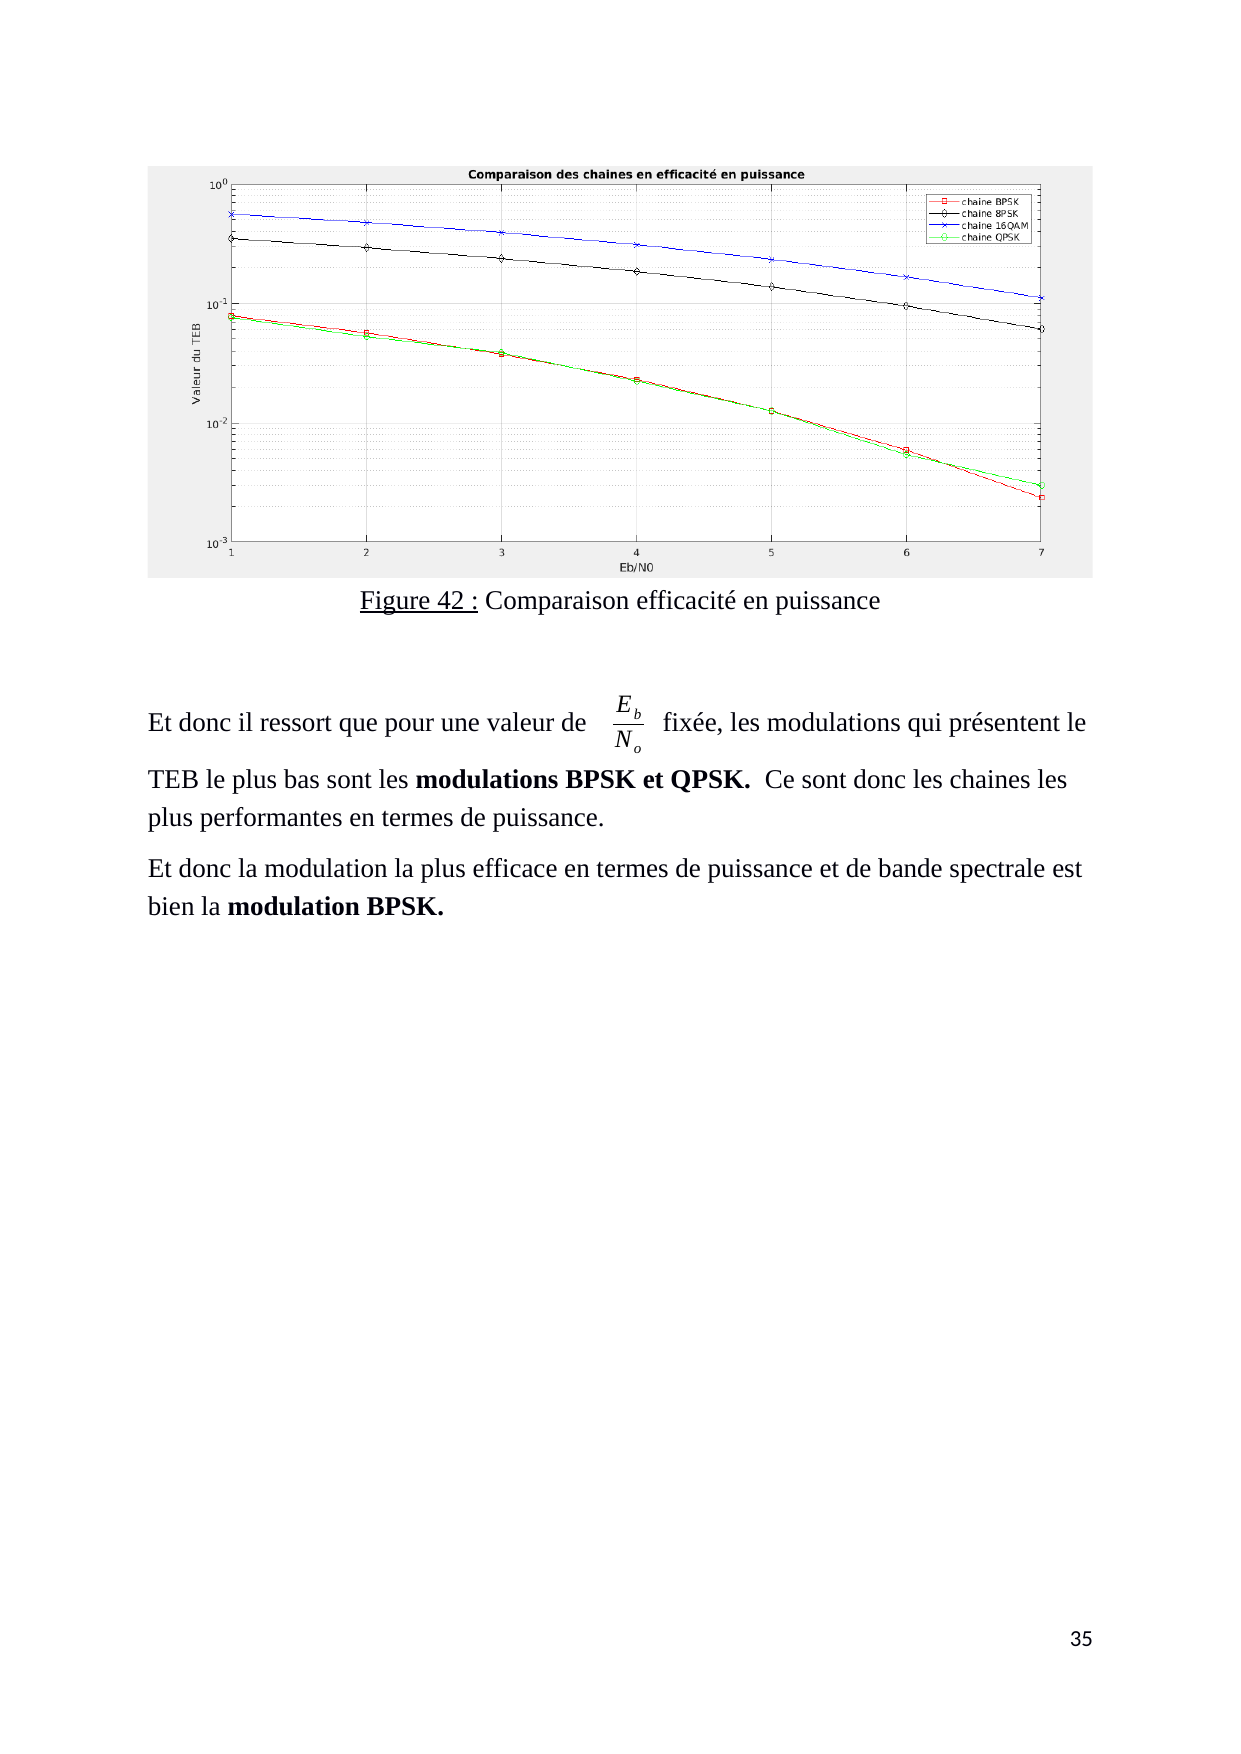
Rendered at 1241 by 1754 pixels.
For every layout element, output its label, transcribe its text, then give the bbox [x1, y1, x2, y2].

text Et donc il ressort que pour une valeur de fixée, les modulations qui présentent le TEB le plus bas sont les modulations BPSK et QPSK. Ce sont donc les chaines les plus performantes en termes de puissance. [148, 691, 1093, 832]
text [148, 148, 1093, 166]
text Et donc la modulation la plus efficace en termes de puissance et de bande spectrale est bien la modulation BPSK. [148, 852, 1093, 921]
picture [147, 166, 1093, 578]
text Figure 42 : Comparaison efficacité en puissance [148, 578, 1093, 615]
